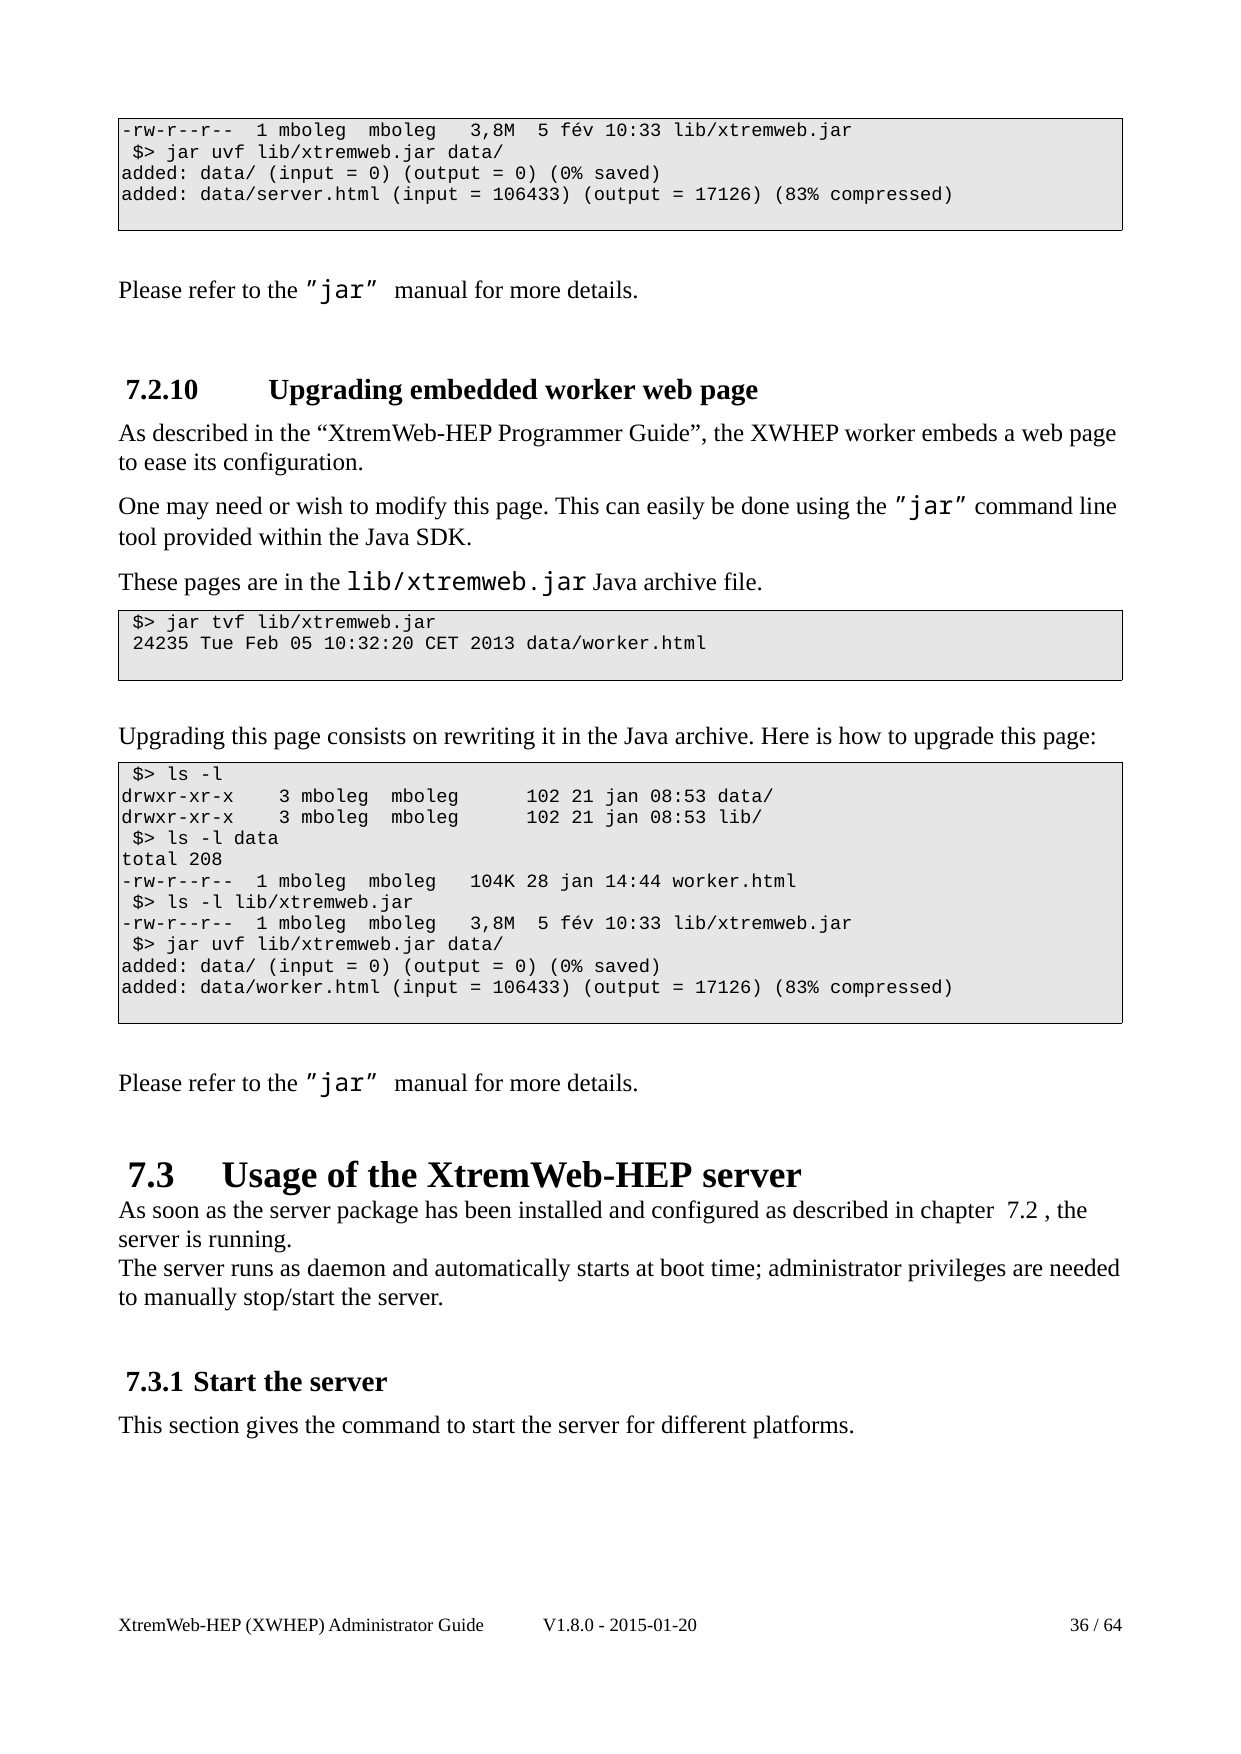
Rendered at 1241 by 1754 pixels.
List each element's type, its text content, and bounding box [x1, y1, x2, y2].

subtitle Start the server [118, 1364, 1122, 1398]
subtitle Usage of the XtremWeb-HEP server [118, 1152, 1122, 1195]
text added: data/server.html (input = 106433) (output = 17126) (83% compressed) [119, 182, 1122, 203]
text -rw-r--r-- 1 mboleg mboleg 3,8M 5 fév 10:33 lib/xtremweb.jar [119, 119, 1122, 139]
text One may need or wish to modify this page. This can easily be done using the ”jar” command line tool provided within the Java SDK. [118, 488, 1122, 551]
text As soon as the server package has been installed and configured as described in chapter 7.2, the server is running. [118, 1195, 1122, 1253]
text added: data/ (input = 0) (output = 0) (0% saved) [119, 953, 1122, 975]
text added: data/worker.html (input = 106433) (output = 17126) (83% compressed) [119, 975, 1122, 996]
text Please refer to the ”jar” manual for more details. [118, 1064, 1122, 1098]
text $> jar tvf lib/xtremweb.jar [119, 611, 1122, 631]
text total 208 [119, 847, 1122, 868]
text -rw-r--r-- 1 mboleg mboleg 3,8M 5 fév 10:33 lib/xtremweb.jar [119, 911, 1122, 932]
text The server runs as daemon and automatically starts at boot time; administrator privileges are needed to manually stop/start the server. [118, 1253, 1122, 1310]
text $> ls -l data [119, 826, 1122, 847]
text $> jar uvf lib/xtremweb.jar data/ [119, 932, 1122, 953]
text $> ls -l lib/xtremweb.jar [119, 890, 1122, 911]
text $> ls -l [119, 763, 1122, 783]
text Upgrading this page consists on rewriting it in the Java archive. Here is how to upgrade this page: [118, 721, 1122, 750]
text drwxr-xr-x 3 mboleg mboleg 102 21 jan 08:53 data/ [119, 783, 1122, 805]
text 24235 Tue Feb 05 10:32:20 CET 2013 data/worker.html [119, 631, 1122, 652]
text These pages are in the lib/xtremweb.jar Java archive file. [118, 563, 1122, 597]
text This section gives the command to start the server for different platforms. [118, 1410, 1122, 1439]
text added: data/ (input = 0) (output = 0) (0% saved) [119, 161, 1122, 182]
text Please refer to the ”jar” manual for more details. [118, 272, 1122, 306]
text -rw-r--r-- 1 mboleg mboleg 104K 28 jan 14:44 worker.html [119, 868, 1122, 890]
text drwxr-xr-x 3 mboleg mboleg 102 21 jan 08:53 lib/ [119, 805, 1122, 826]
subtitle Upgrading embedded worker web page [118, 372, 1122, 406]
text As described in the “XtremWeb-HEP Programmer Guide”, the XWHEP worker embeds a web page to ease its configuration. [118, 418, 1122, 476]
text $> jar uvf lib/xtremweb.jar data/ [119, 139, 1122, 161]
